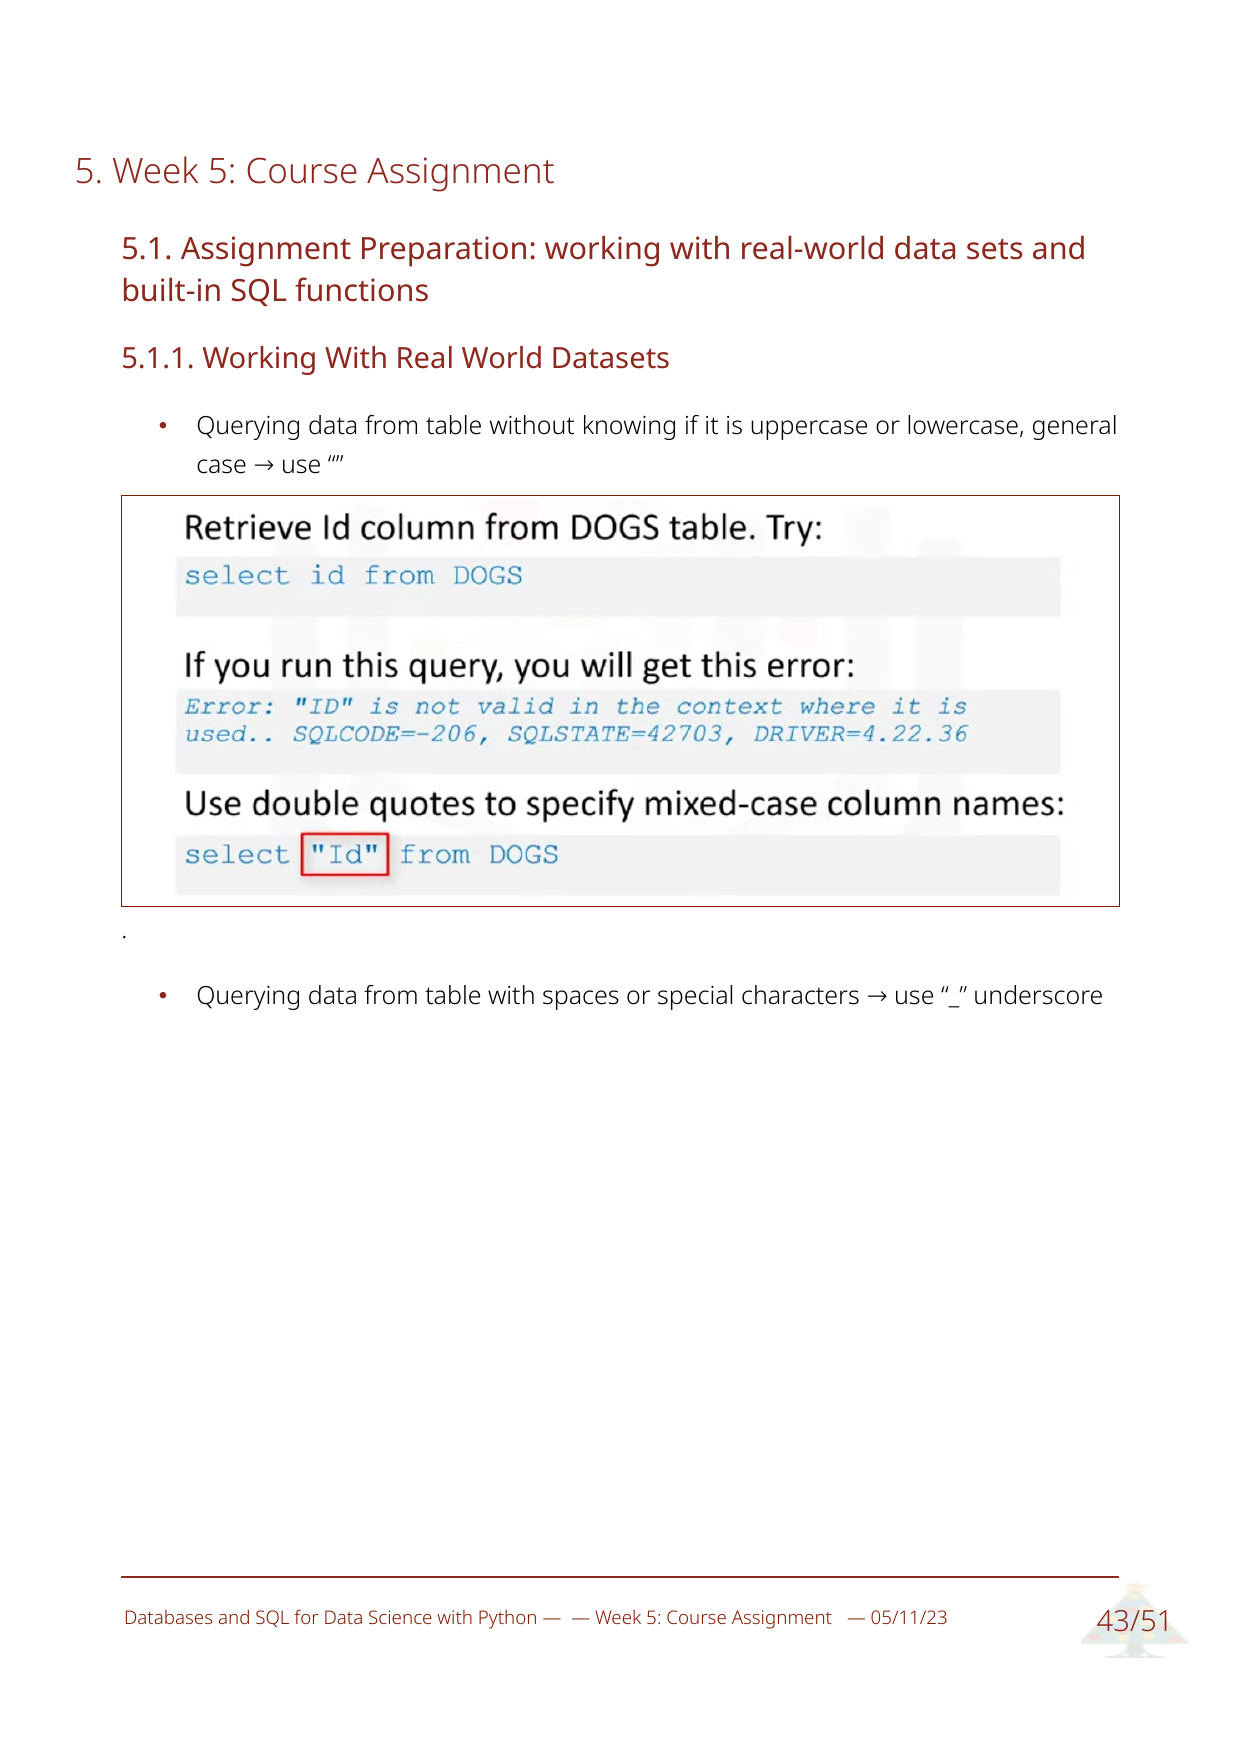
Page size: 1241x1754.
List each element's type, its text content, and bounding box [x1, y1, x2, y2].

list Querying data from table with spaces or special characters → use “_” underscore [158, 977, 1119, 1011]
subtitle Week 5: Course Assignment [74, 146, 1119, 194]
text . [121, 907, 1119, 946]
text [122, 496, 1119, 906]
picture [124, 498, 1116, 904]
subtitle Working With Real World Datasets [121, 338, 1119, 377]
list Querying data from table without knowing if it is uppercase or lowercase, general case → use “” [158, 408, 1119, 481]
subtitle Assignment Preparation: working with real-world data sets and built-in SQL functions [121, 227, 1119, 311]
